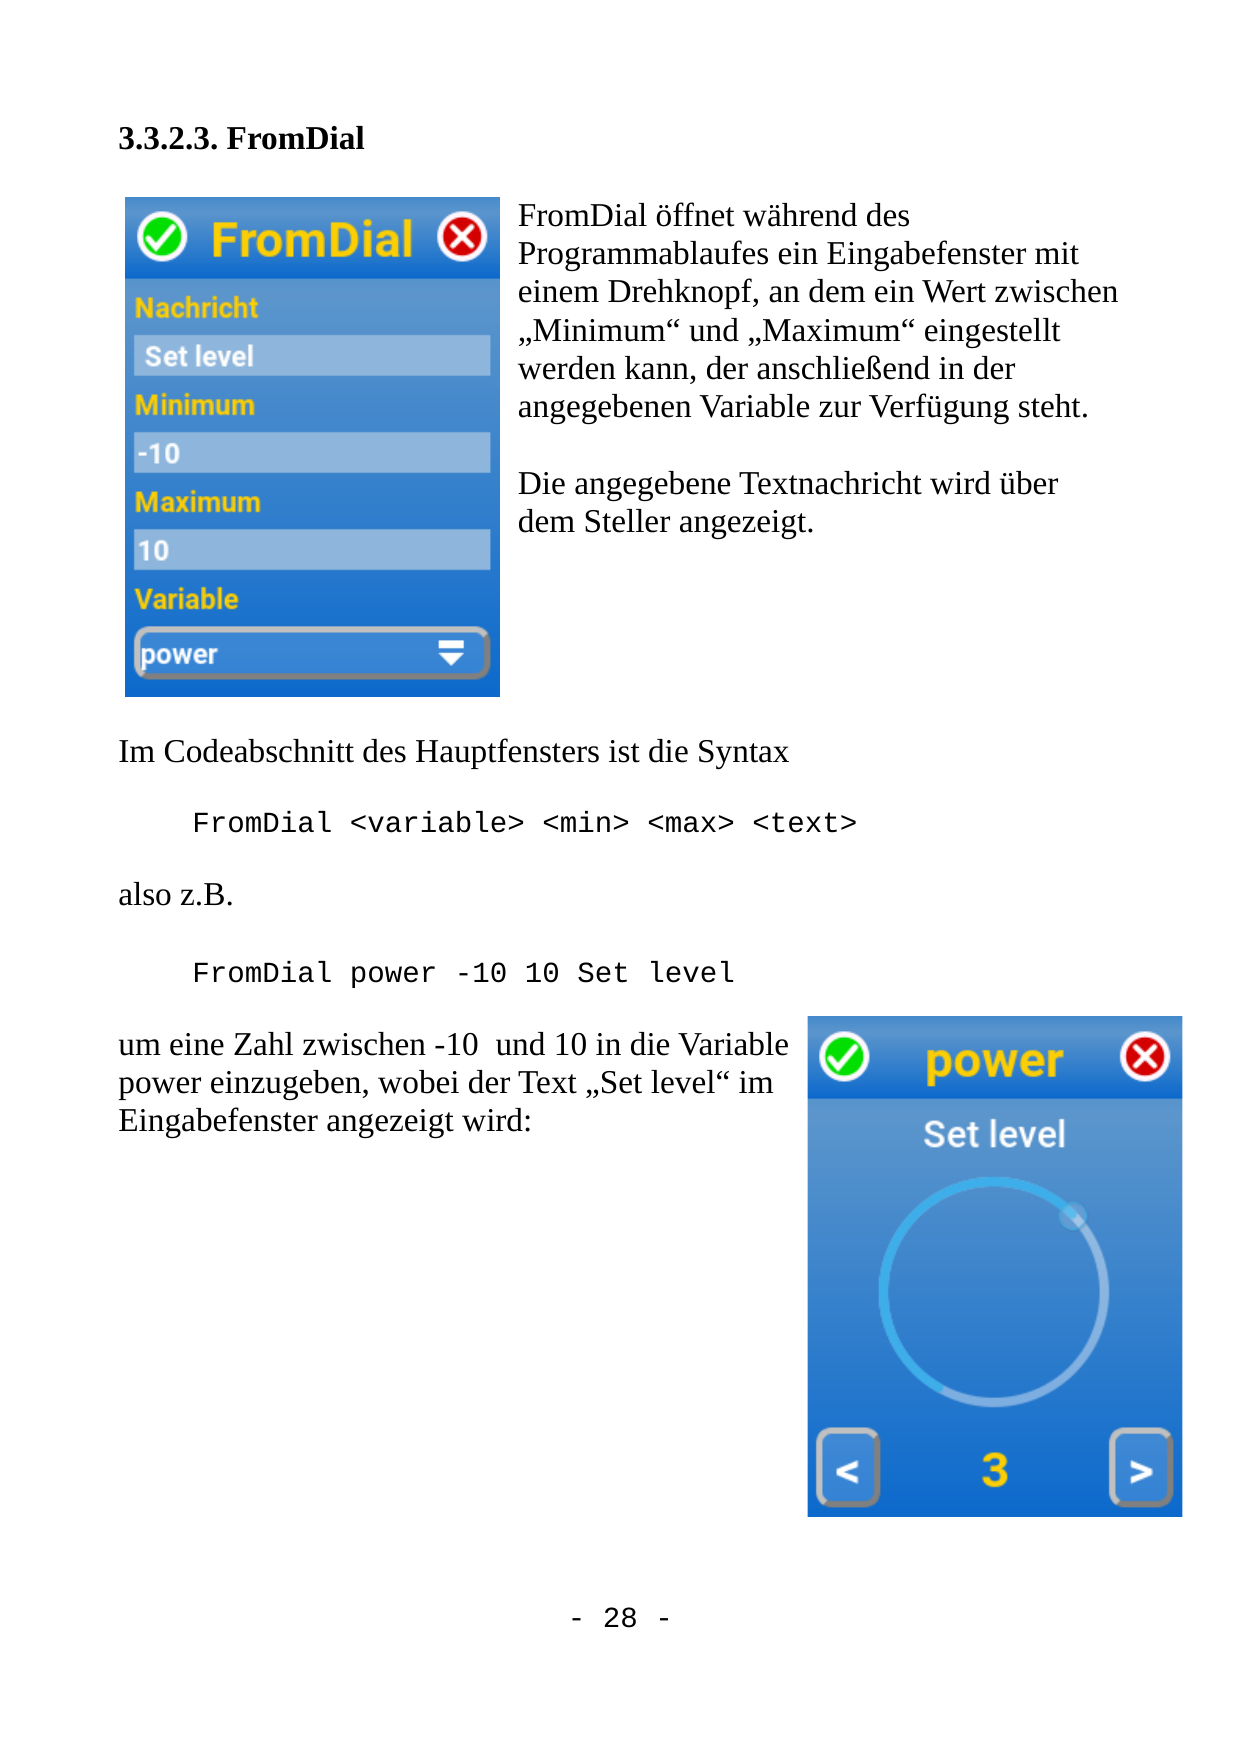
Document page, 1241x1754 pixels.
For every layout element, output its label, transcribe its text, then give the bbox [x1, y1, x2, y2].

picture [807, 1016, 1183, 1517]
text FromDial power -10 10 Set level [118, 951, 1122, 991]
text also z.B. [118, 874, 1122, 912]
text Die angegebene Textnachricht wird über dem Steller angezeigt. [500, 463, 1122, 540]
picture [125, 197, 500, 697]
text um eine Zahl zwischen -10 und 10 in die Variable power einzugeben, wobei der Text „Set level“ im Eingabefenster angezeigt wird: [118, 1024, 807, 1139]
text 3.3.2.3. FromDial [118, 118, 1122, 156]
text FromDial <variable> <min> <max> <text> [118, 808, 1122, 841]
text Im Codeabschnitt des Hauptfensters ist die Syntax [118, 731, 1122, 770]
text FromDial öffnet während des Programmablaufes ein Eingabefenster mit einem Drehknopf, an dem ein Wert zwischen „Minimum“ und „Maximum“ eingestellt werden kann, der anschließend in der angegebenen Variable zur Verfügung steht. [118, 195, 1122, 425]
